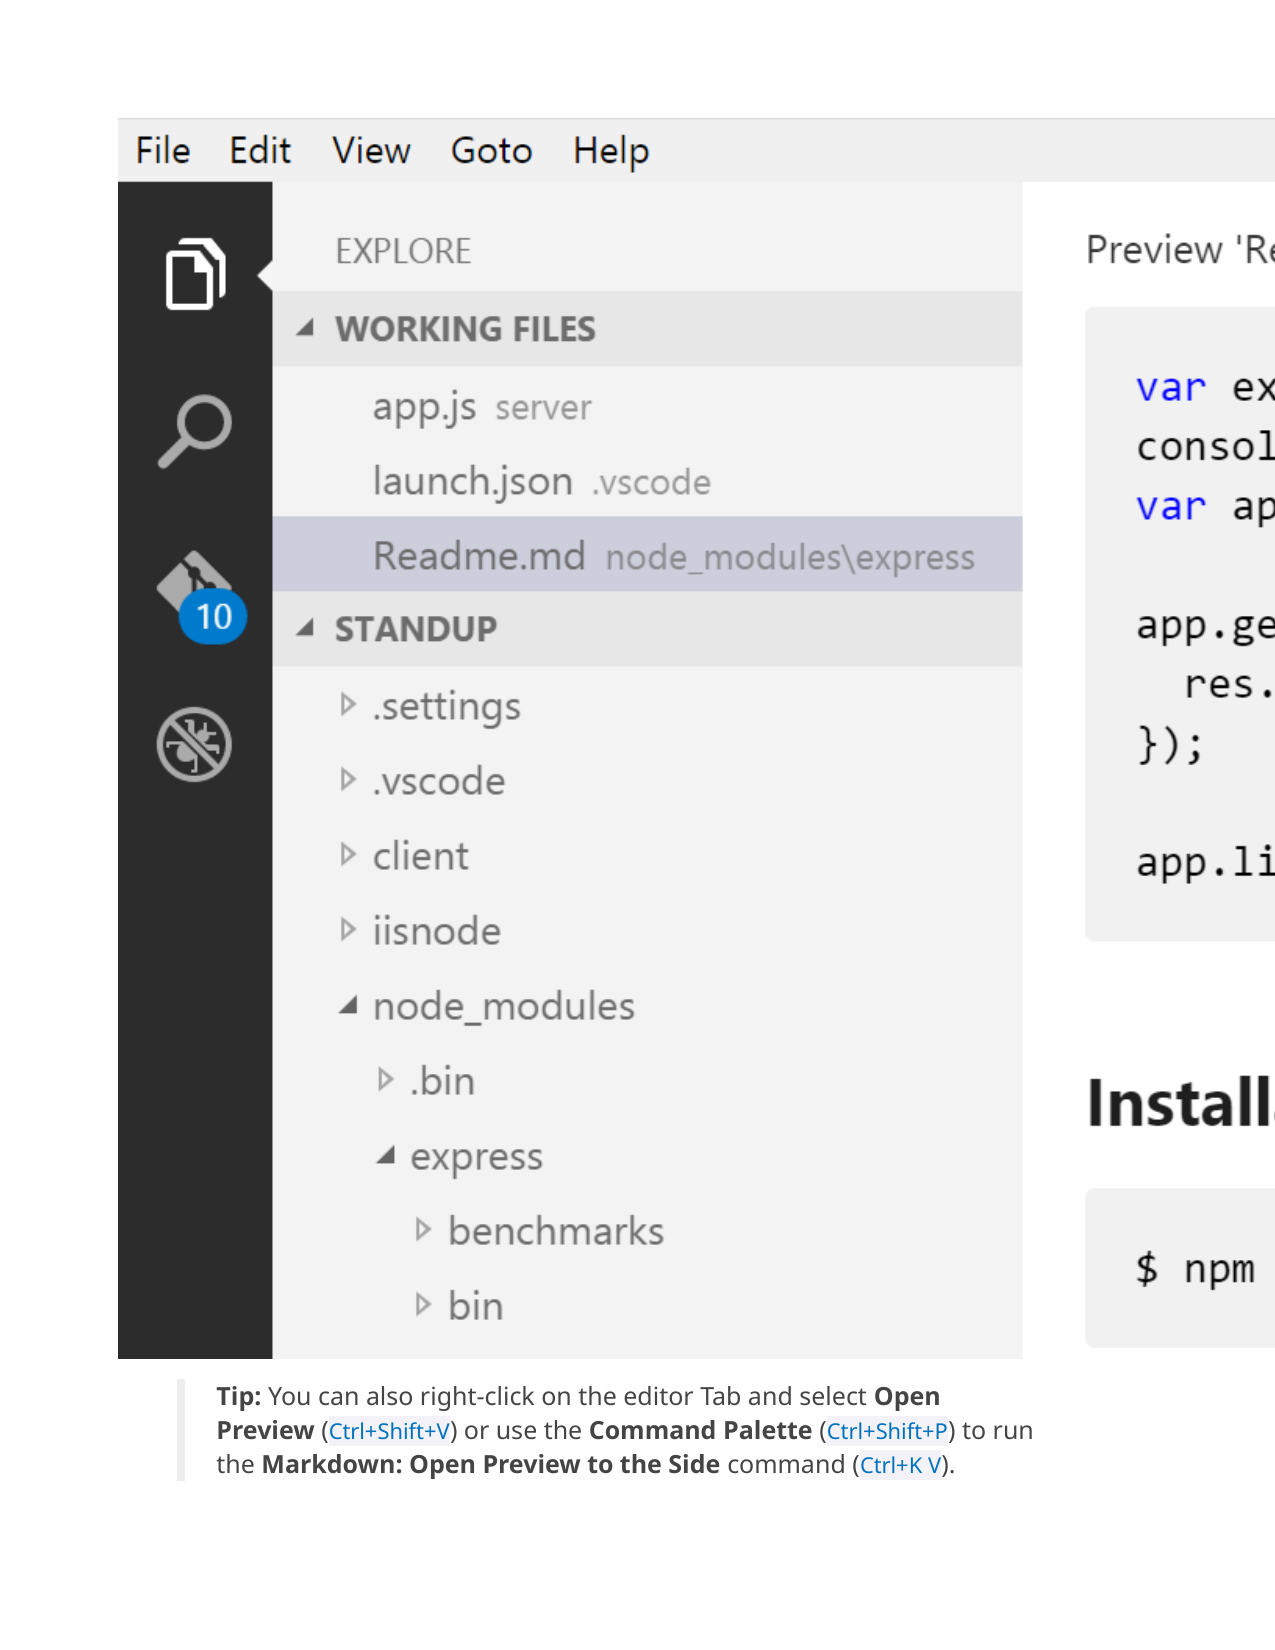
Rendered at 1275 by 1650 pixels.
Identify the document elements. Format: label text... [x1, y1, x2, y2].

picture [118, 118, 1275, 1359]
text Tip: You can also right-click on the editor Tab and select Open Preview (Ctrl+Shift+V) or use the Command Palette (Ctrl+Shift+P) to run the Markdown: Open Preview to the Side command (Ctrl+K V). [185, 1379, 1098, 1481]
